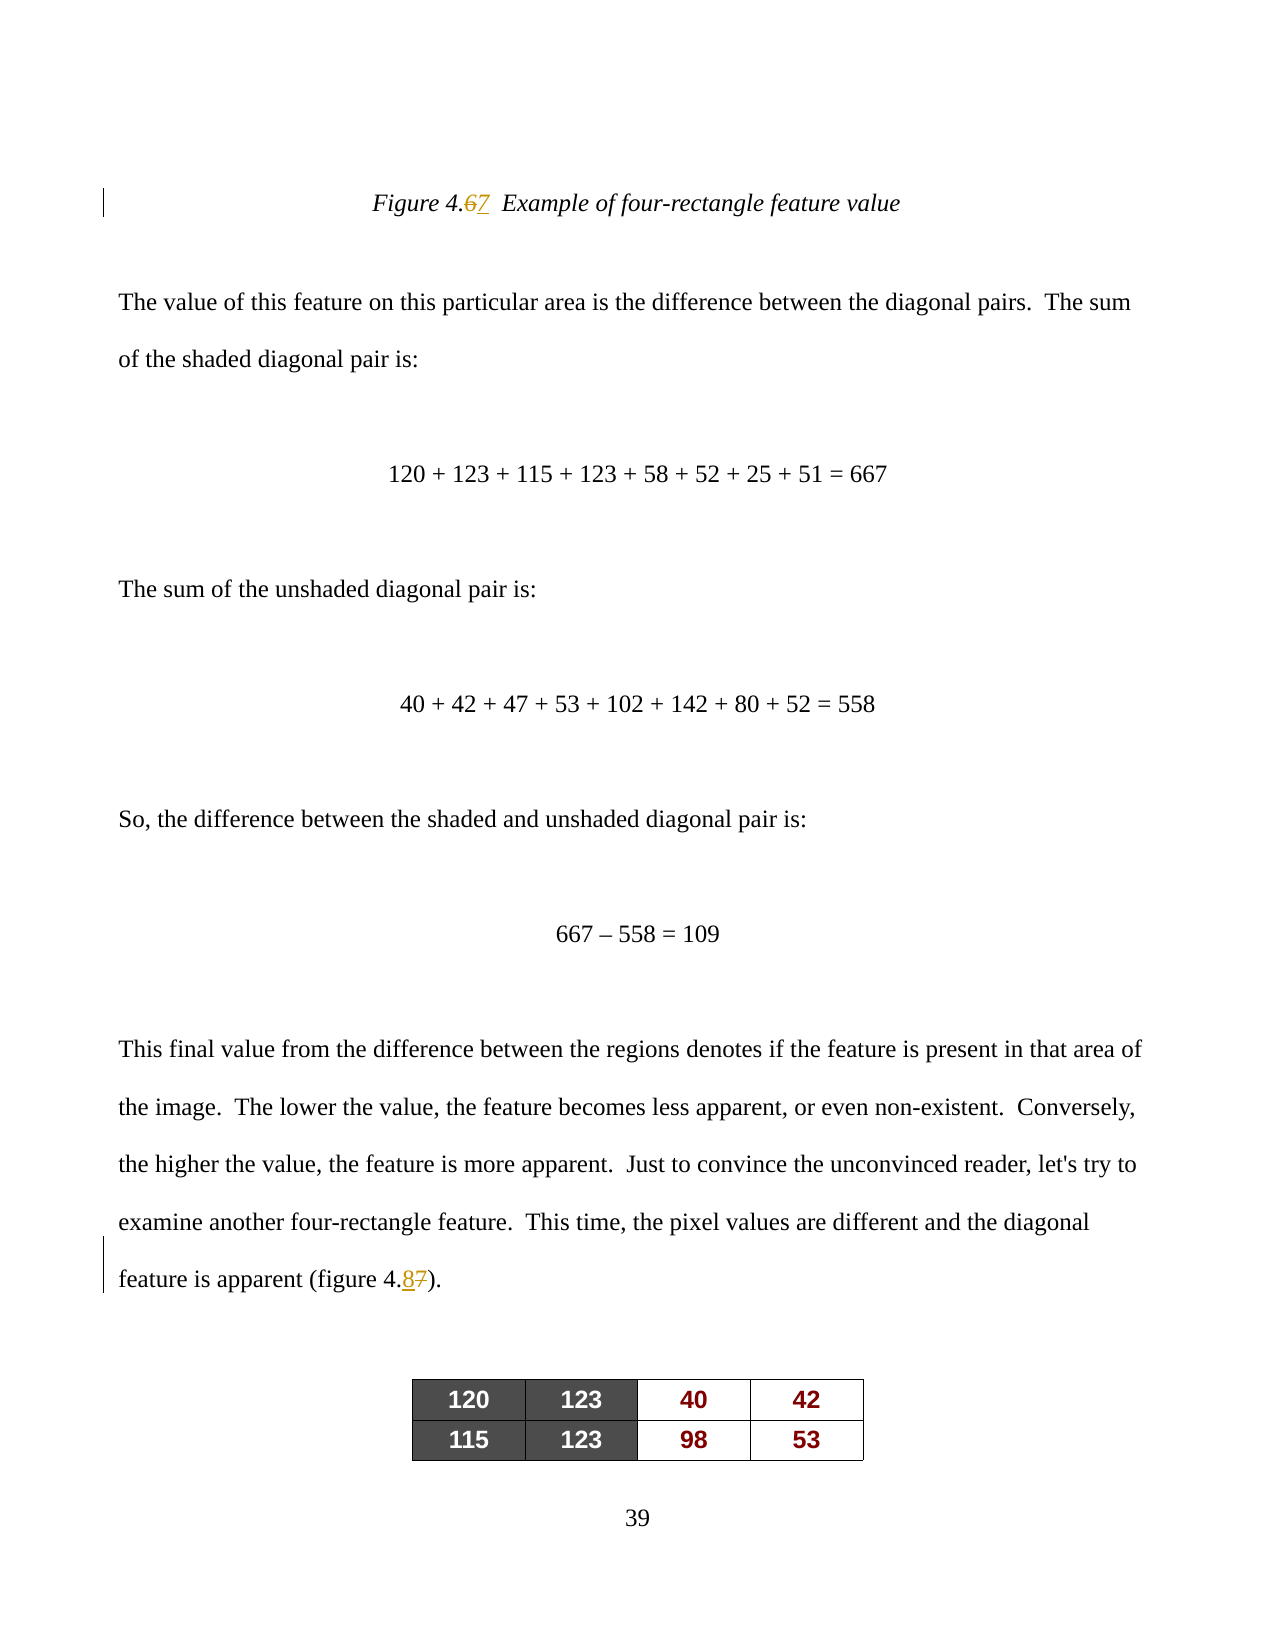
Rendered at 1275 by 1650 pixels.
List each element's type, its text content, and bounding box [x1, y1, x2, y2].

text The value of this feature on this particular area is the difference between the diagonal pairs. The sum of the shaded diagonal pair is: [118, 287, 1157, 373]
text So, the difference between the shaded and unshaded diagonal pair is: [118, 804, 1157, 833]
table_cell 98 [638, 1421, 750, 1460]
table_cell 123 [526, 1421, 637, 1460]
table_header 42 [751, 1380, 863, 1420]
table_cell 115 [413, 1421, 525, 1460]
text 40 + 42 + 47 + 53 + 102 + 142 + 80 + 52 = 558 [118, 689, 1157, 718]
text This final value from the difference between the regions denotes if the feature is present in that area of the image. The lower the value, the feature becomes less apparent, or even non-existent. Conversely, the higher the value, the feature is more apparent. Just to convince the unconvinced reader, let's try to examine another four-rectangle feature. This time, the pixel values are different and the diagonal feature is apparent (figure 4.8). [118, 1034, 1157, 1293]
table_header 123 [526, 1380, 637, 1420]
table_cell 53 [751, 1421, 863, 1460]
text Figure 4.7 Example of four-rectangle feature value [118, 188, 1157, 217]
text 120 + 123 + 115 + 123 + 58 + 52 + 25 + 51 = 667 [118, 459, 1157, 488]
table_header 40 [638, 1380, 750, 1420]
text 667 – 558 = 109 [118, 919, 1157, 948]
text The sum of the unshaded diagonal pair is: [118, 574, 1157, 603]
table_header 120 [413, 1380, 525, 1420]
